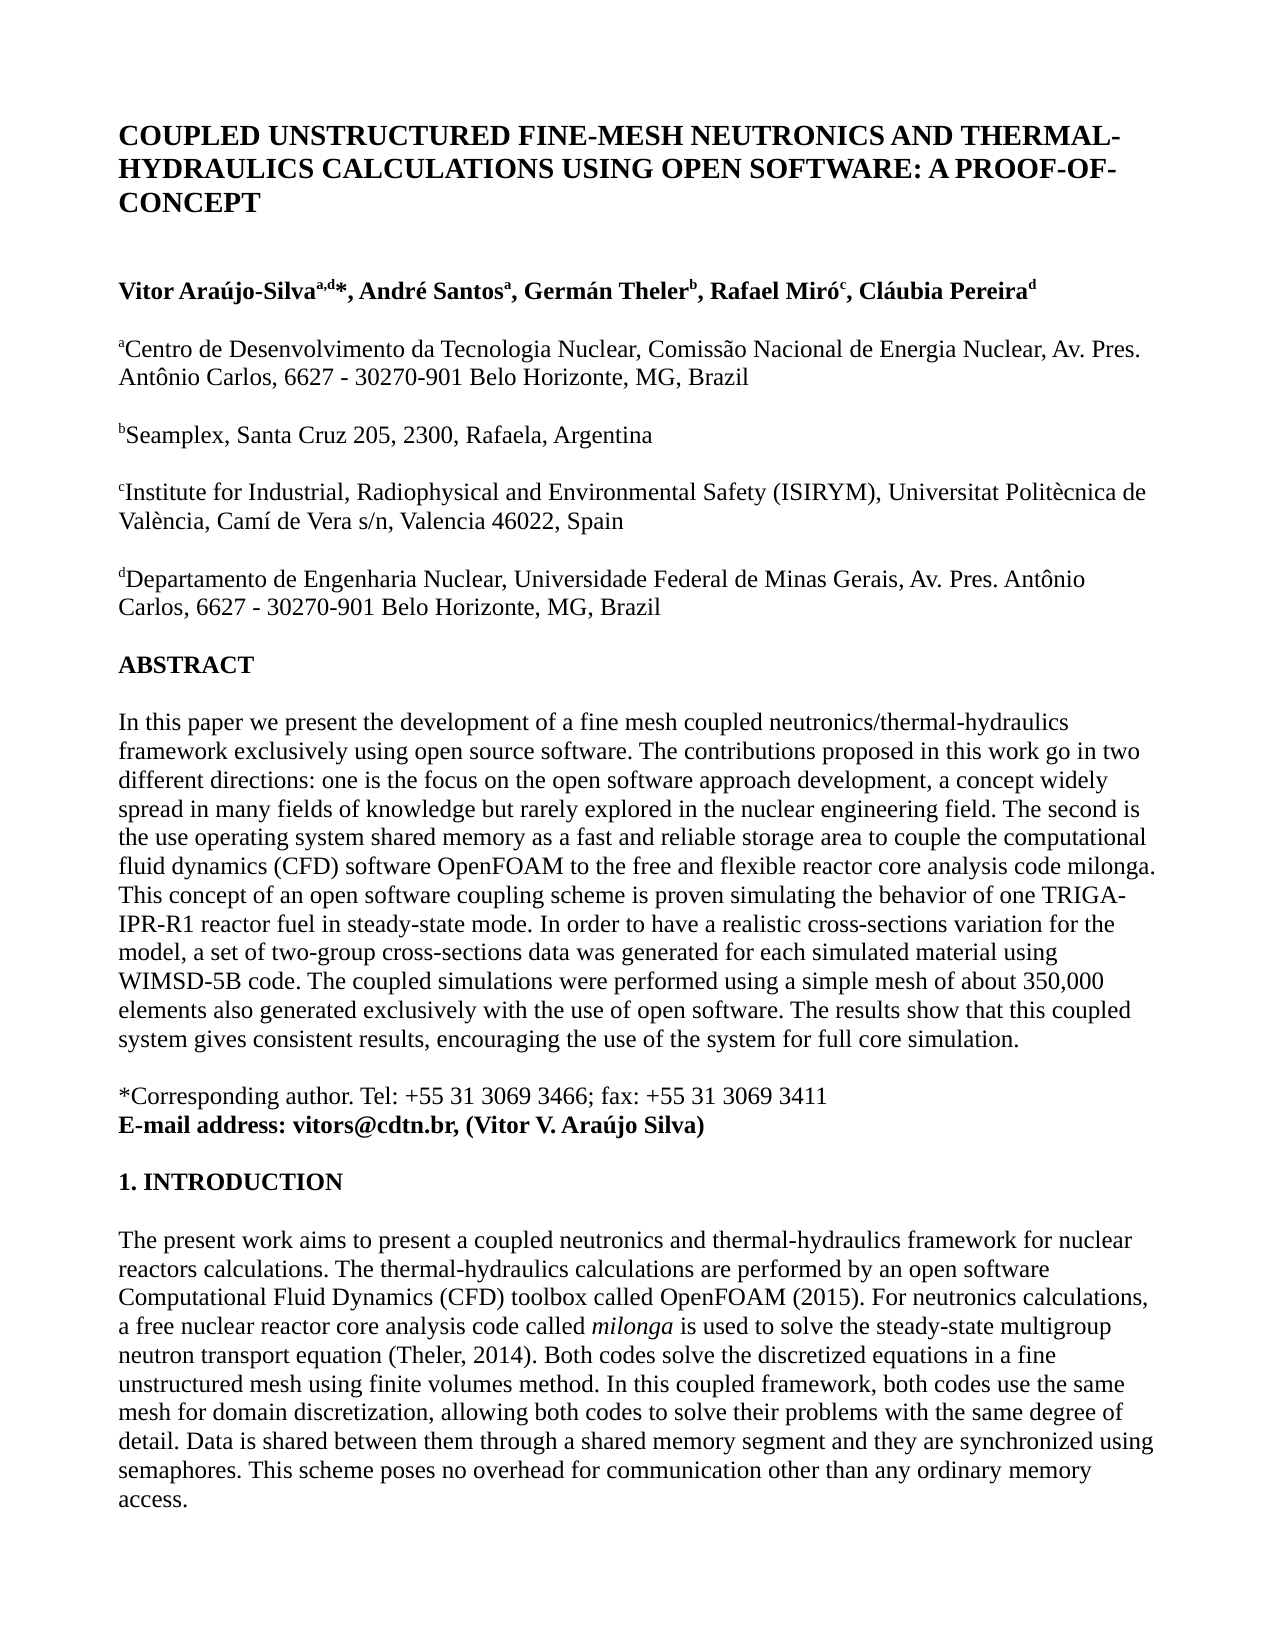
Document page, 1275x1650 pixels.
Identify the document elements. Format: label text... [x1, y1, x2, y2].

text COUPLED UNSTRUCTURED FINE-MESH NEUTRONICS AND THERMAL-HYDRAULICS CALCULATIONS USING OPEN SOFTWARE: A PROOF-OF-CONCEPT [118, 118, 1157, 219]
text ABSTRACT [118, 650, 1157, 679]
text cInstitute for Industrial, Radiophysical and Environmental Safety (ISIRYM), Universitat Politècnica de València, Camí de Vera s/n, Valencia 46022, Spain [118, 477, 1157, 535]
text Vitor Araújo-Silvaa,d*, André Santosa, Germán Thelerb, Rafael Miróc, Cláubia Pereirad [118, 276, 1157, 305]
text In this paper we present the development of a fine mesh coupled neutronics/thermal-hydraulics framework exclusively using open source software. The contributions proposed in this work go in two different directions: one is the focus on the open software approach development, a concept widely spread in many fields of knowledge but rarely explored in the nuclear engineering field. The second is the use operating system shared memory as a fast and reliable storage area to couple the computational fluid dynamics (CFD) software OpenFOAM to the free and flexible reactor core analysis code milonga. This concept of an open software coupling scheme is proven simulating the behavior of one TRIGA-IPR-R1 reactor fuel in steady-state mode. In order to have a realistic cross-sections variation for the model, a set of two-group cross-sections data was generated for each simulated material using WIMSD-5B code. The coupled simulations were performed using a simple mesh of about 350,000 elements also generated exclusively with the use of open software. The results show that this coupled system gives consistent results, encouraging the use of the system for full core simulation. [118, 707, 1157, 1052]
text 1. INTRODUCTION [118, 1167, 1157, 1196]
text The present work aims to present a coupled neutronics and thermal-hydraulics framework for nuclear reactors calculations. The thermal-hydraulics calculations are performed by an open software Computational Fluid Dynamics (CFD) toolbox called OpenFOAM (2015). For neutronics calculations, a free nuclear reactor core analysis code called milonga is used to solve the steady-state multigroup neutron transport equation (Theler, 2014). Both codes solve the discretized equations in a fine unstructured mesh using finite volumes method. In this coupled framework, both codes use the same mesh for domain discretization, allowing both codes to solve their problems with the same degree of detail. Data is shared between them through a shared memory segment and they are synchronized using semaphores. This scheme poses no overhead for communication other than any ordinary memory access. [118, 1225, 1157, 1512]
text bSeamplex, Santa Cruz 205, 2300, Rafaela, Argentina [118, 420, 1157, 449]
text *Corresponding author. Tel: +55 31 3069 3466; fax: +55 31 3069 3411 [118, 1081, 1157, 1110]
text E-mail address: vitors@cdtn.br, (Vitor V. Araújo Silva) [118, 1110, 1157, 1139]
text dDepartamento de Engenharia Nuclear, Universidade Federal de Minas Gerais, Av. Pres. Antônio Carlos, 6627 - 30270-901 Belo Horizonte, MG, Brazil [118, 564, 1157, 621]
text aCentro de Desenvolvimento da Tecnologia Nuclear, Comissão Nacional de Energia Nuclear, Av. Pres. Antônio Carlos, 6627 - 30270-901 Belo Horizonte, MG, Brazil [118, 334, 1157, 391]
